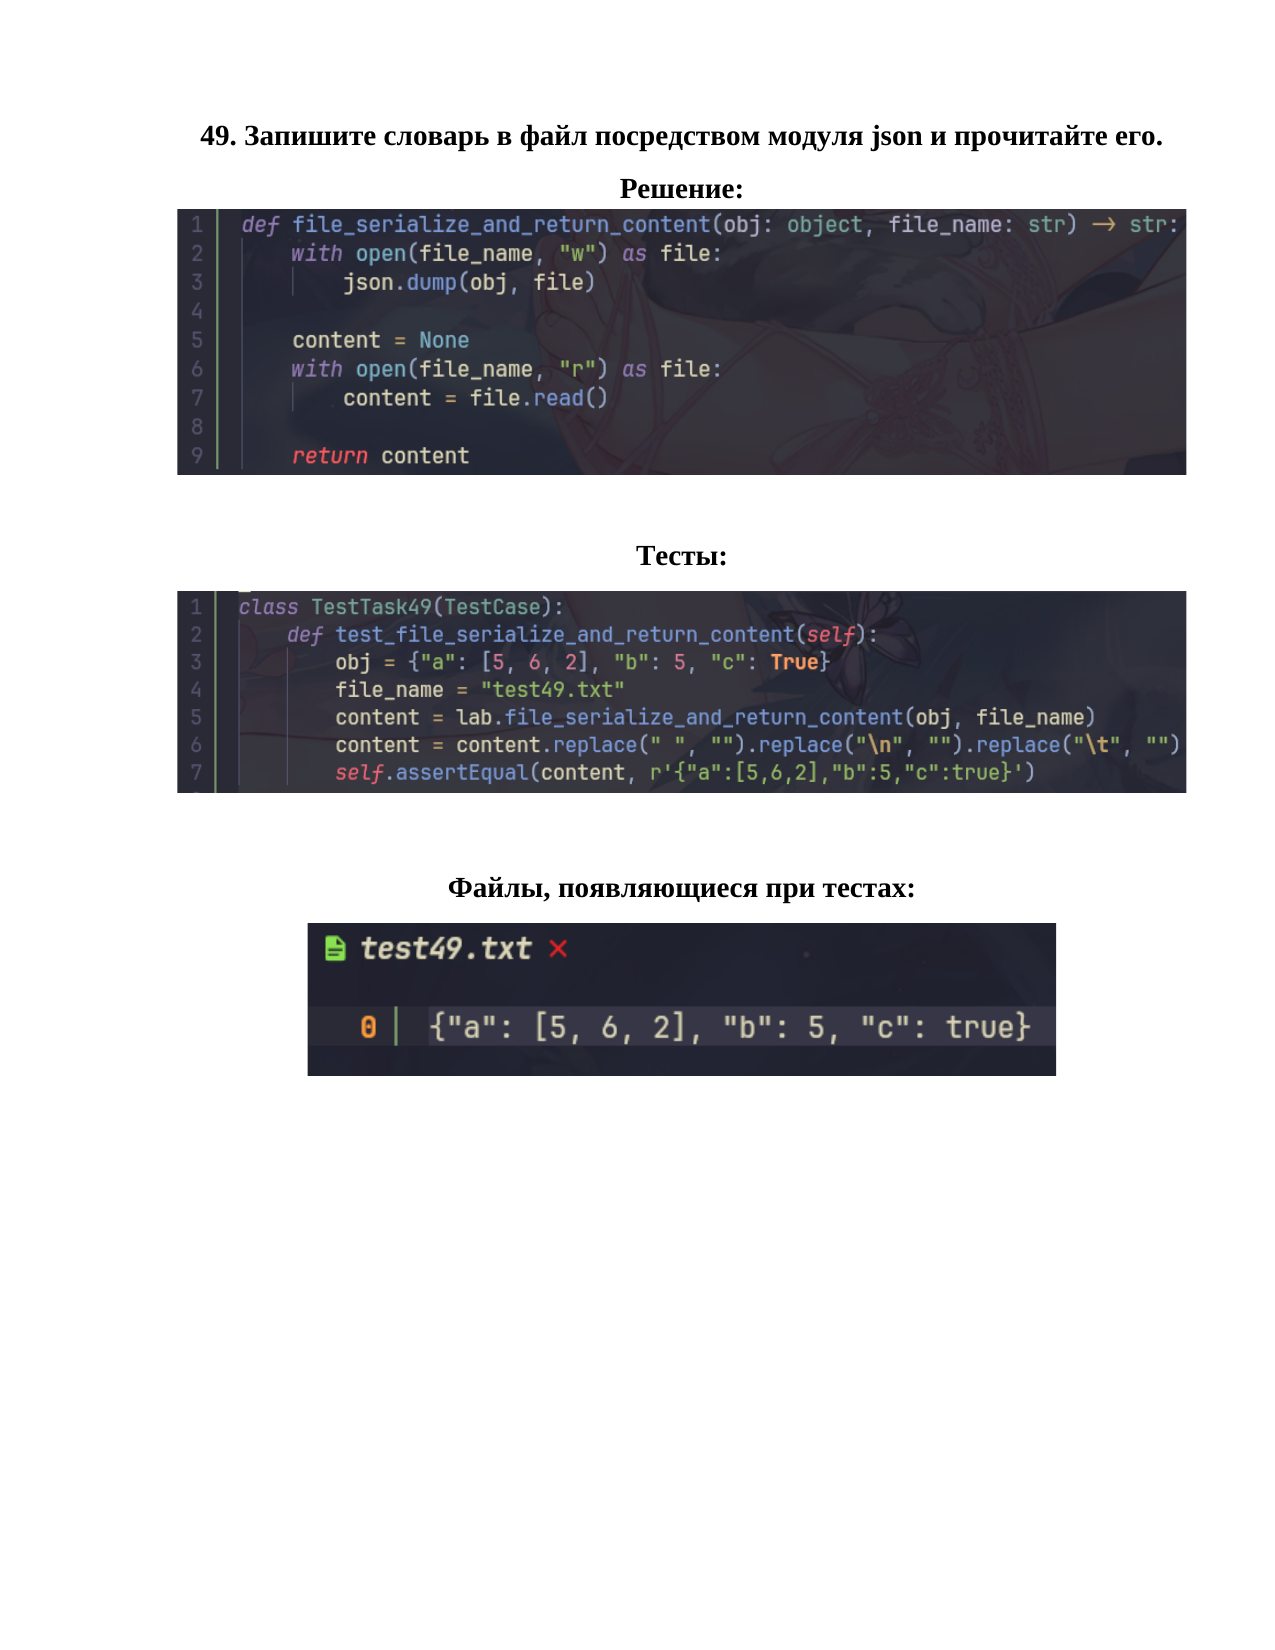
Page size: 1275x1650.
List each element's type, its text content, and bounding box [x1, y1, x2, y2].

text Решение: [177, 171, 1186, 205]
picture [177, 209, 1187, 475]
text Тесты: [177, 538, 1186, 571]
picture [307, 923, 1057, 1076]
text 49. Запишите словарь в файл посредством модуля json и прочитайте его. [177, 118, 1186, 152]
text Файлы, появляющиеся при тестах: [177, 871, 1186, 904]
picture [177, 591, 1187, 793]
